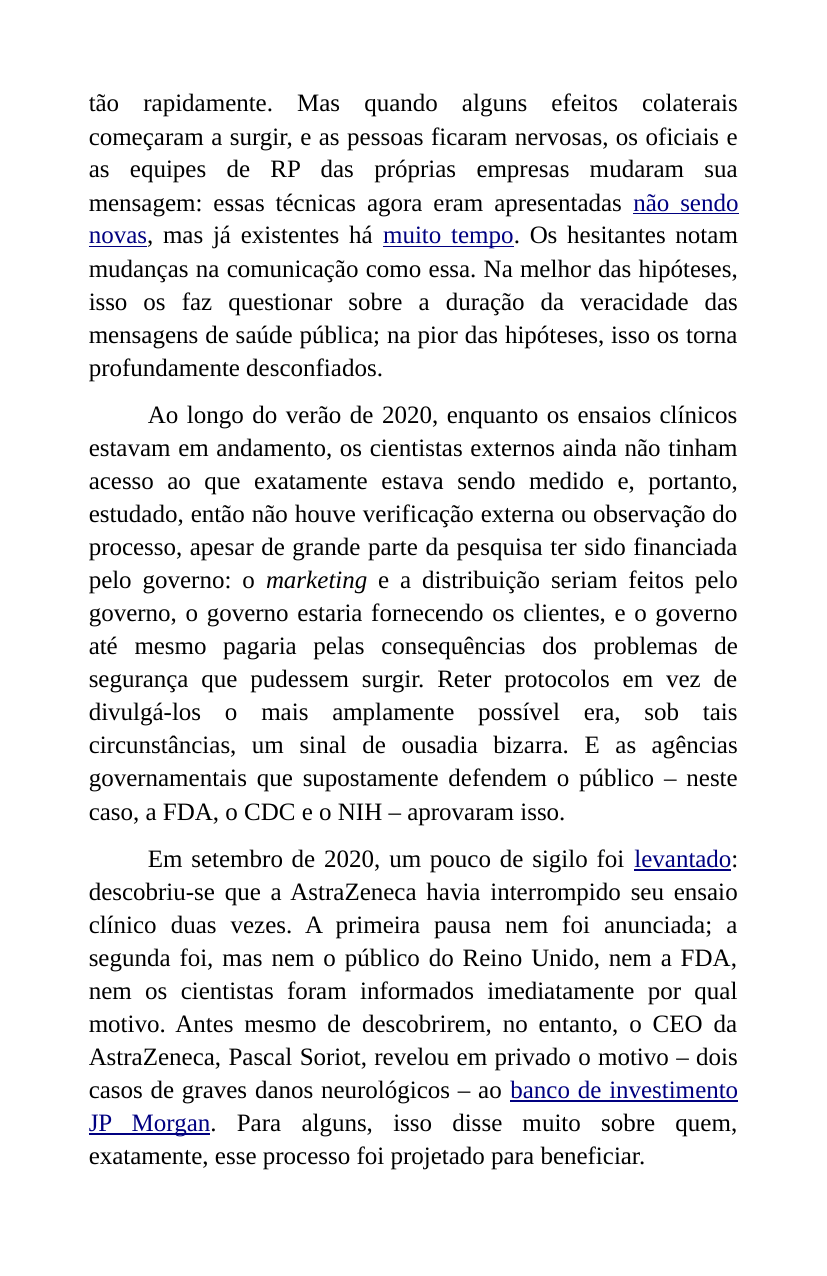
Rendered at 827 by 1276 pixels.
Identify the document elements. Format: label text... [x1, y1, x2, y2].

text tão rapidamente. Mas quando alguns efeitos colaterais começaram a surgir, e as pessoas ficaram nervosas, os oficiais e as equipes de RP das próprias empresas mudaram sua mensagem: essas técnicas agora eram apresentadas não sendo novas, mas já existentes há muito tempo. Os hesitantes notam mudanças na comunicação como essa. Na melhor das hipóteses, isso os faz questionar sobre a duração da veracidade das mensagens de saúde pública; na pior das hipóteses, isso os torna profundamente desconfiados. [88, 88, 738, 381]
text Em setembro de 2020, um pouco de sigilo foi levantado: descobriu-se que a AstraZeneca havia interrompido seu ensaio clínico duas vezes. A primeira pausa nem foi anunciada; a segunda foi, mas nem o público do Reino Unido, nem a FDA, nem os cientistas foram informados imediatamente por qual motivo. Antes mesmo de descobrirem, no entanto, o CEO da AstraZeneca, Pascal Soriot, revelou em privado o motivo – dois casos de graves danos neurológicos – ao banco de investimento JP Morgan. Para alguns, isso disse muito sobre quem, exatamente, esse processo foi projetado para beneficiar. [88, 844, 738, 1170]
text Ao longo do verão de 2020, enquanto os ensaios clínicos estavam em andamento, os cientistas externos ainda não tinham acesso ao que exatamente estava sendo medido e, portanto, estudado, então não houve verificação externa ou observação do processo, apesar de grande parte da pesquisa ter sido financiada pelo governo: o marketing e a distribuição seriam feitos pelo governo, o governo estaria fornecendo os clientes, e o governo até mesmo pagaria pelas consequências dos problemas de segurança que pudessem surgir. Reter protocolos em vez de divulgá-los o mais amplamente possível era, sob tais circunstâncias, um sinal de ousadia bizarra. E as agências governamentais que supostamente defendem o público – neste caso, a FDA, o CDC e o NIH – aprovaram isso. [88, 400, 738, 825]
